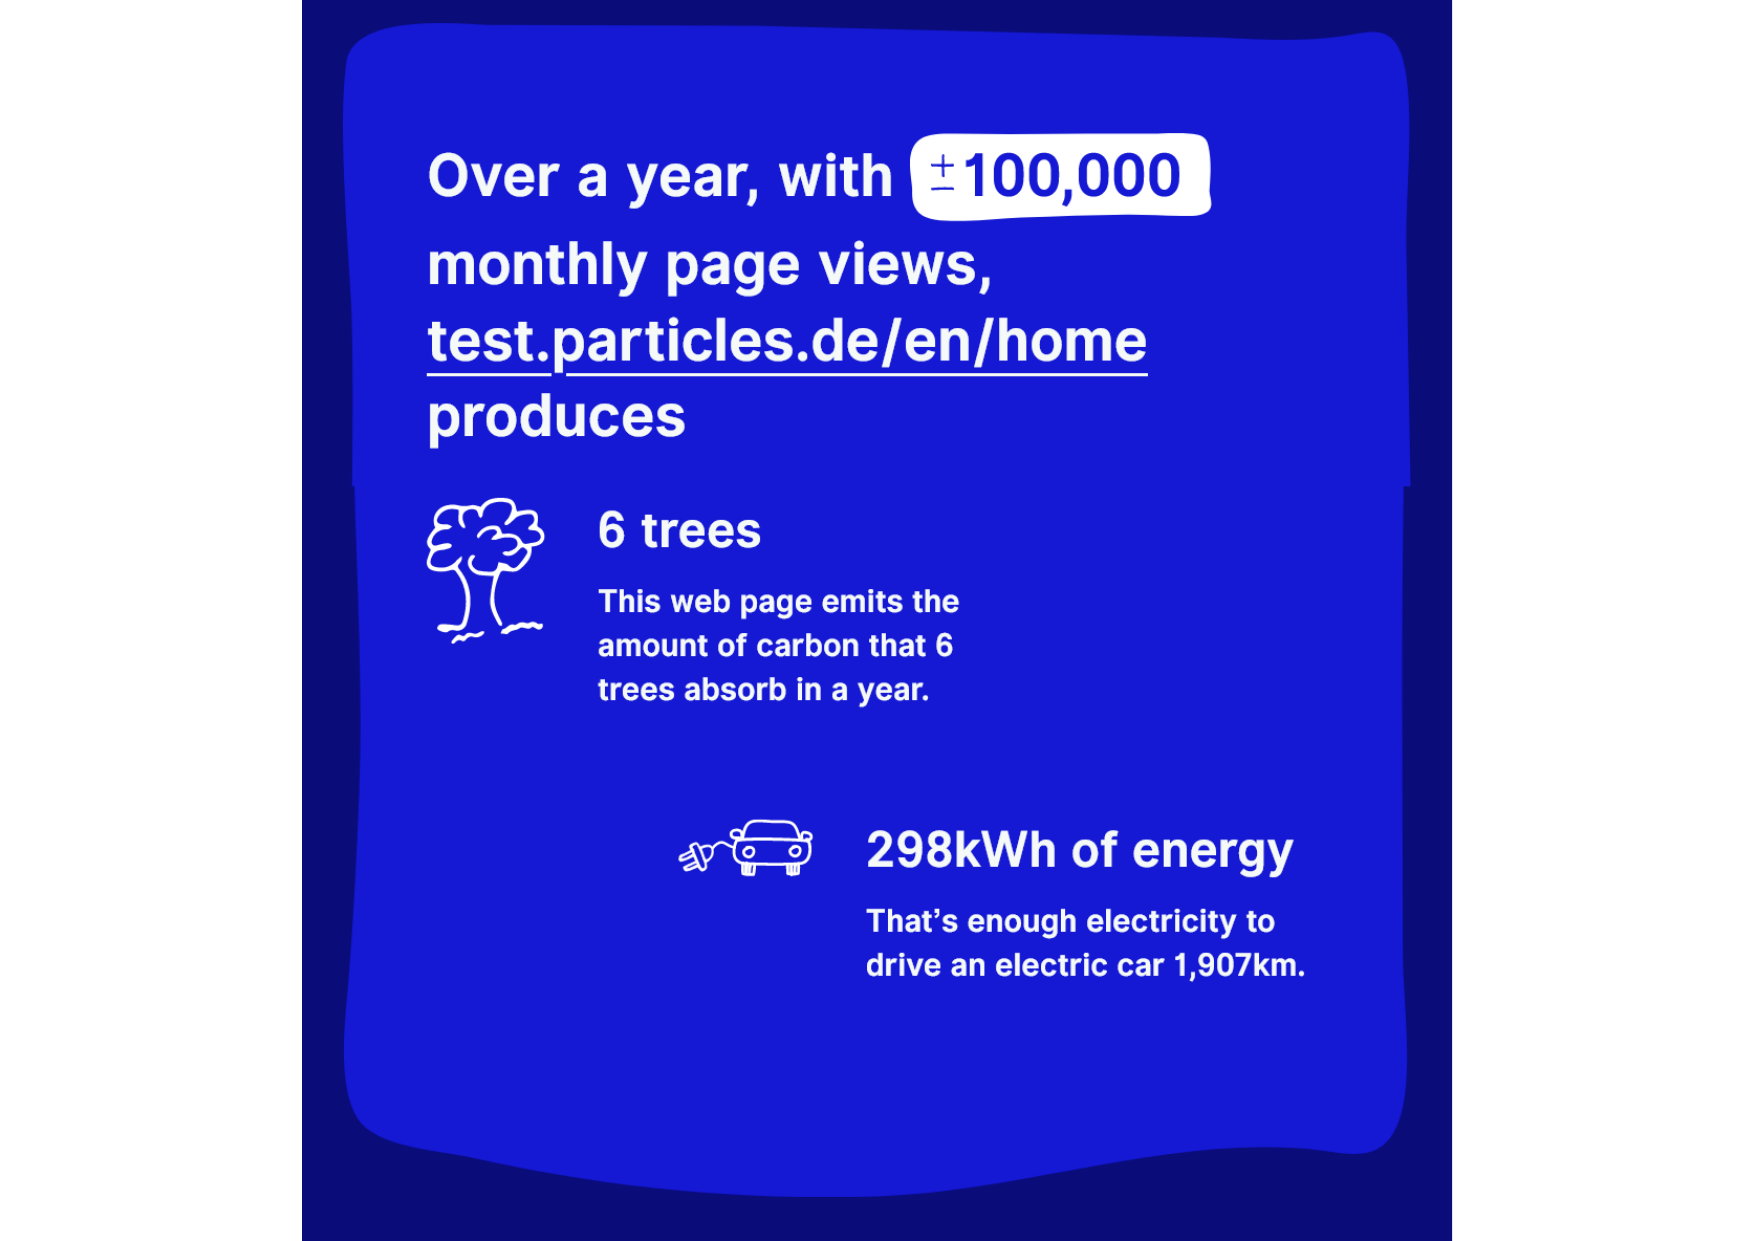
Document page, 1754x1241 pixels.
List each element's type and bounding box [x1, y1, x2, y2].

picture [302, 0, 1453, 1241]
